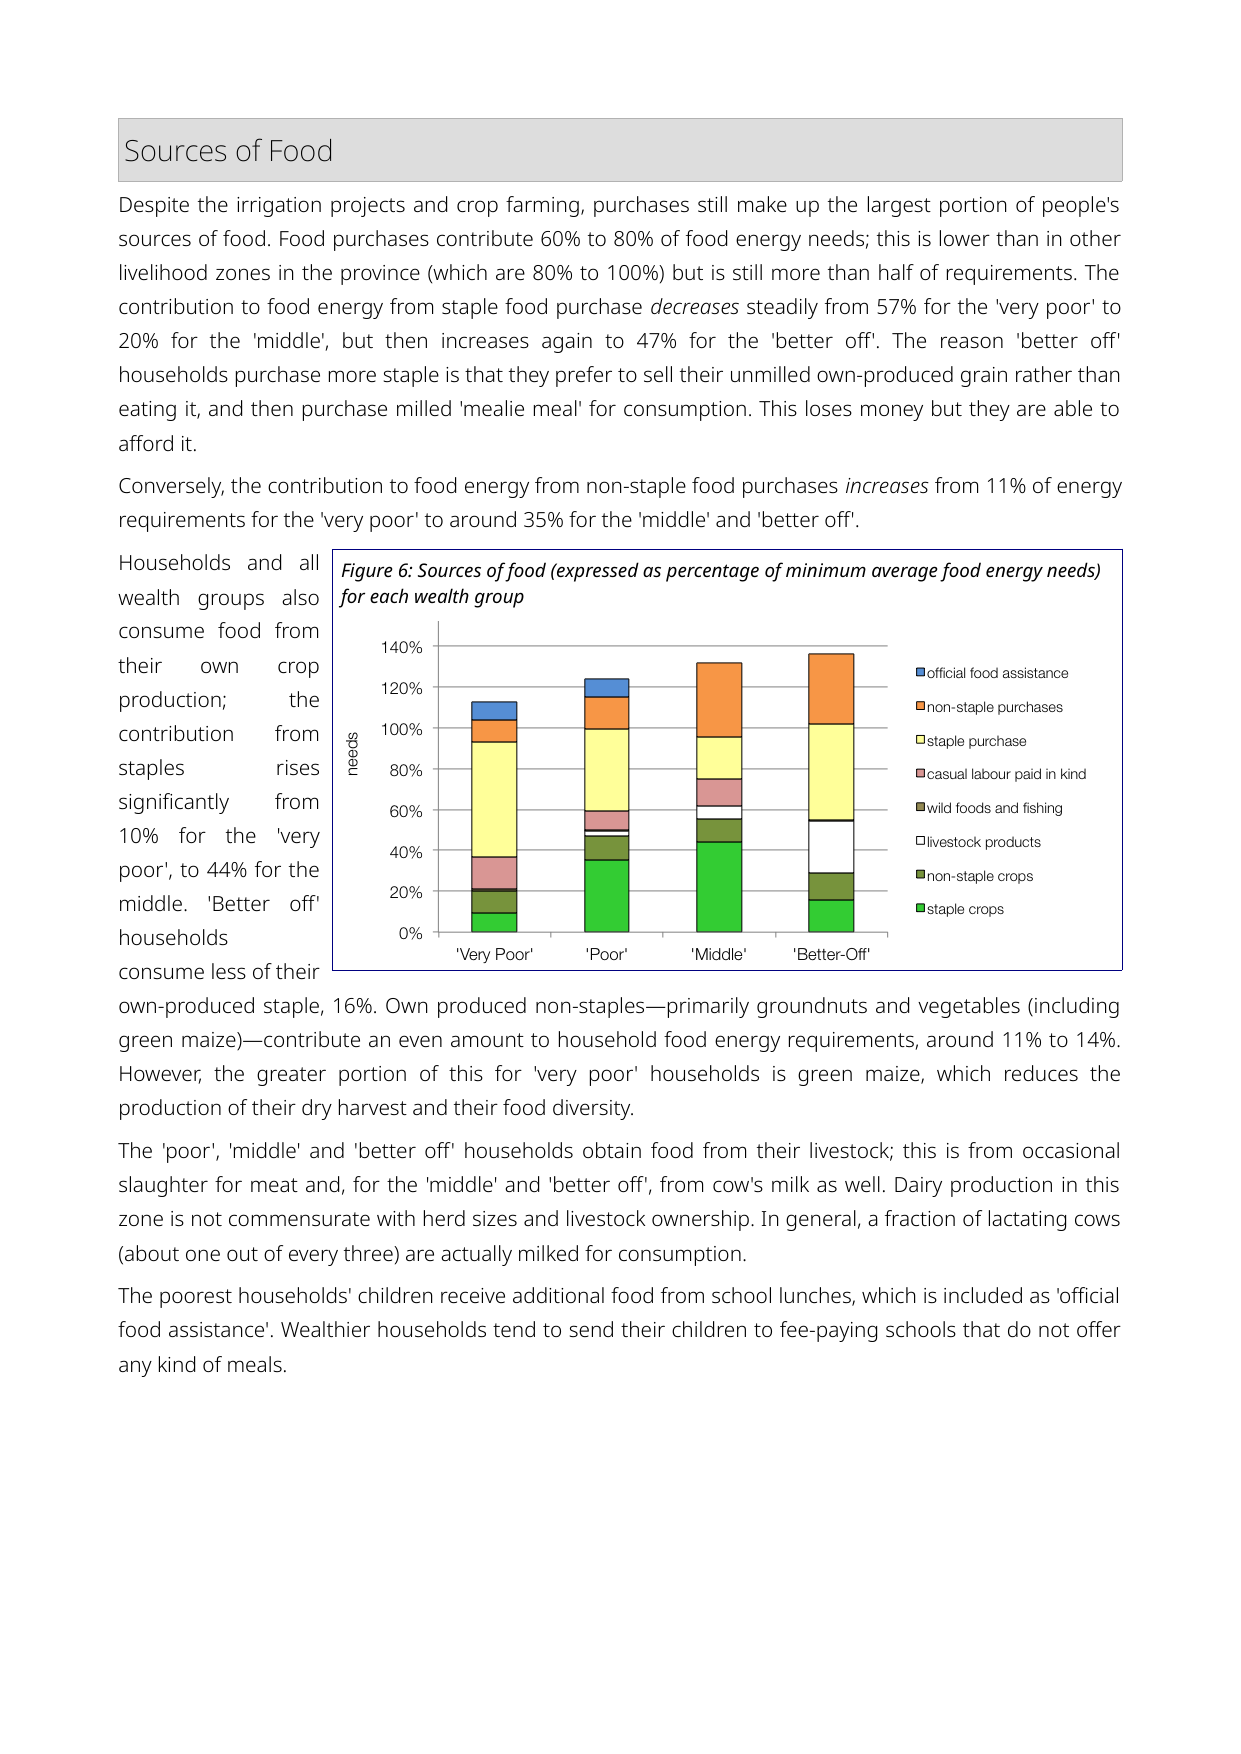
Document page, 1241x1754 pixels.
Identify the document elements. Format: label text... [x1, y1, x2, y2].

table_header Sources of Food [119, 119, 1122, 181]
text Households and all wealth groups also consume food from their own crop production; the contribution from staples rises significantly from 10% for the 'very poor', to 44% for the middle. 'Better off' households consume less of their own-produced staple, 16%. Own produced non-staples—primarily groundnuts and vegetables (including green maize)—contribute an even amount to household food energy requirements, around 11% to 14%. However, the greater portion of this for 'very poor' households is green maize, which reduces the production of their dry harvest and their food diversity. [118, 548, 1122, 1122]
text The 'poor', 'middle' and 'better off' households obtain food from their livestock; this is from occasional slaughter for meat and, for the 'middle' and 'better off', from cow's milk as well. Dairy production in this zone is not commensurate with herd sizes and livestock ownership. In general, a fraction of lactating cows (about one out of every three) are actually milked for consumption. [118, 1136, 1122, 1267]
text Conversely, the contribution to food energy from non-staple food purchases increases from 11% of energy requirements for the 'very poor' to around 35% for the 'middle' and 'better off'. [118, 472, 1122, 534]
picture [346, 621, 1108, 964]
text Despite the irrigation projects and crop farming, purchases still make up the largest portion of people's sources of food. Food purchases contribute 60% to 80% of food energy needs; this is lower than in other livelihood zones in the province (which are 80% to 100%) but is still more than half of requirements. The contribution to food energy from staple food purchase decreases steadily from 57% for the 'very poor' to 20% for the 'middle', but then increases again to 47% for the 'better off'. The reason 'better off' households purchase more staple is that they prefer to sell their unmilled own-produced grain rather than eating it, and then purchase milled 'mealie meal' for consumption. This loses money but they are able to afford it. [118, 190, 1122, 457]
text The poorest households' children receive additional food from school lunches, which is included as 'official food assistance'. Wealthier households tend to send their children to fee-paying schools that do not offer any kind of meals. [118, 1282, 1122, 1378]
text Figure 6: Sources of food (expressed as percentage of minimum average food energy needs) for each wealth group [341, 557, 1113, 608]
